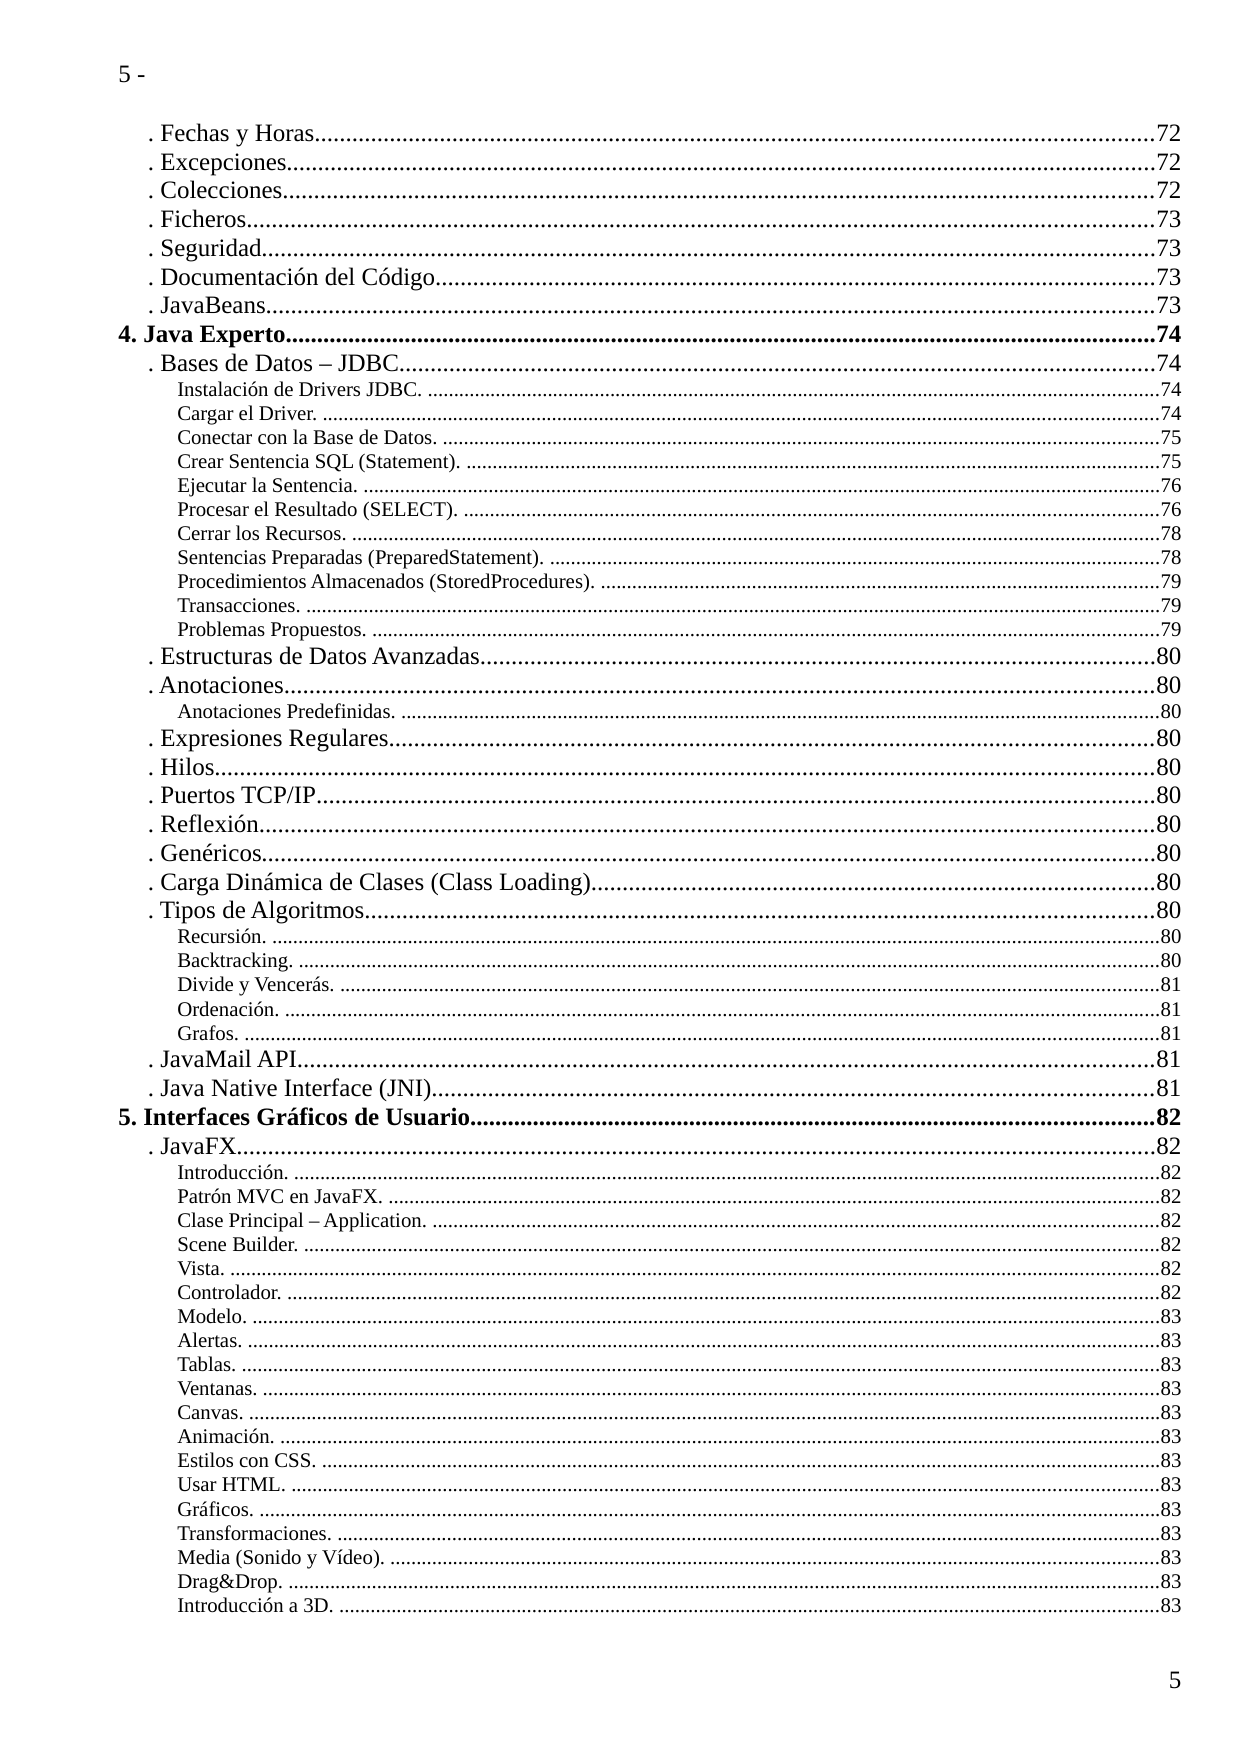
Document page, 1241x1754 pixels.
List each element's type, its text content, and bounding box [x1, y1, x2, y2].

text . Expresiones Regulares 80 [148, 723, 1181, 752]
text . Reflexión 80 [148, 809, 1181, 838]
text Crear Sentencia SQL (Statement). 75 [177, 449, 1181, 473]
text Media (Sonido y Vídeo). 83 [177, 1544, 1181, 1569]
text Transformaciones. 83 [177, 1521, 1181, 1544]
text Cargar el Driver. 74 [177, 401, 1181, 425]
text Usar HTML. 83 [177, 1472, 1181, 1496]
text Transacciones. 79 [177, 593, 1181, 617]
text Ejecutar la Sentencia. 76 [177, 473, 1181, 497]
text . Excepciones 72 [148, 147, 1181, 176]
text . Ficheros 73 [148, 204, 1181, 233]
text Cerrar los Recursos. 78 [177, 521, 1181, 545]
text . Colecciones 72 [148, 176, 1181, 204]
text Controlador. 82 [177, 1280, 1181, 1304]
text . Documentación del Código 73 [148, 262, 1181, 291]
text Scene Builder. 82 [177, 1232, 1181, 1256]
text Conectar con la Base de Datos. 75 [177, 425, 1181, 449]
text . Puertos TCP/IP 80 [148, 781, 1181, 809]
text Patrón MVC en JavaFX. 82 [177, 1184, 1181, 1208]
text Introducción. 82 [177, 1159, 1181, 1184]
text . JavaMail API 81 [148, 1044, 1181, 1073]
text . Fechas y Horas 72 [148, 118, 1181, 147]
text Alertas. 83 [177, 1328, 1181, 1352]
text Sentencias Preparadas (PreparedStatement). 78 [177, 545, 1181, 569]
text 5. Interfaces Gráficos de Usuario 82 [118, 1102, 1181, 1131]
text Backtracking. 80 [177, 948, 1181, 972]
text Ordenación. 81 [177, 996, 1181, 1021]
text Clase Principal – Application. 82 [177, 1208, 1181, 1232]
text Grafos. 81 [177, 1021, 1181, 1044]
text . Java Native Interface (JNI) 81 [148, 1073, 1181, 1102]
text . Genéricos 80 [148, 838, 1181, 867]
text Canvas. 83 [177, 1400, 1181, 1424]
text Procedimientos Almacenados (StoredProcedures). 79 [177, 569, 1181, 593]
text . JavaFX 82 [148, 1131, 1181, 1159]
text Instalación de Drivers JDBC. 74 [177, 377, 1181, 401]
text Recursión. 80 [177, 924, 1181, 948]
text Anotaciones Predefinidas. 80 [177, 699, 1181, 723]
text Drag&Drop. 83 [177, 1569, 1181, 1593]
text . Hilos 80 [148, 752, 1181, 781]
text Estilos con CSS. 83 [177, 1448, 1181, 1472]
text Divide y Vencerás. 81 [177, 972, 1181, 996]
text . Seguridad 73 [148, 233, 1181, 262]
text . Estructuras de Datos Avanzadas 80 [148, 641, 1181, 670]
text Ventanas. 83 [177, 1376, 1181, 1400]
text Tablas. 83 [177, 1352, 1181, 1376]
text Vista. 82 [177, 1256, 1181, 1280]
text Problemas Propuestos. 79 [177, 617, 1181, 641]
text . Tipos de Algoritmos 80 [148, 896, 1181, 924]
text Animación. 83 [177, 1424, 1181, 1448]
text . Anotaciones 80 [148, 670, 1181, 699]
text Procesar el Resultado (SELECT). 76 [177, 497, 1181, 521]
text Gráficos. 83 [177, 1496, 1181, 1521]
text . JavaBeans 73 [148, 291, 1181, 319]
text Modelo. 83 [177, 1304, 1181, 1328]
text . Bases de Datos – JDBC 74 [148, 348, 1181, 377]
text Introducción a 3D. 83 [177, 1593, 1181, 1617]
text . Carga Dinámica de Clases (Class Loading) 80 [148, 867, 1181, 896]
text 4. Java Experto 74 [118, 319, 1181, 348]
